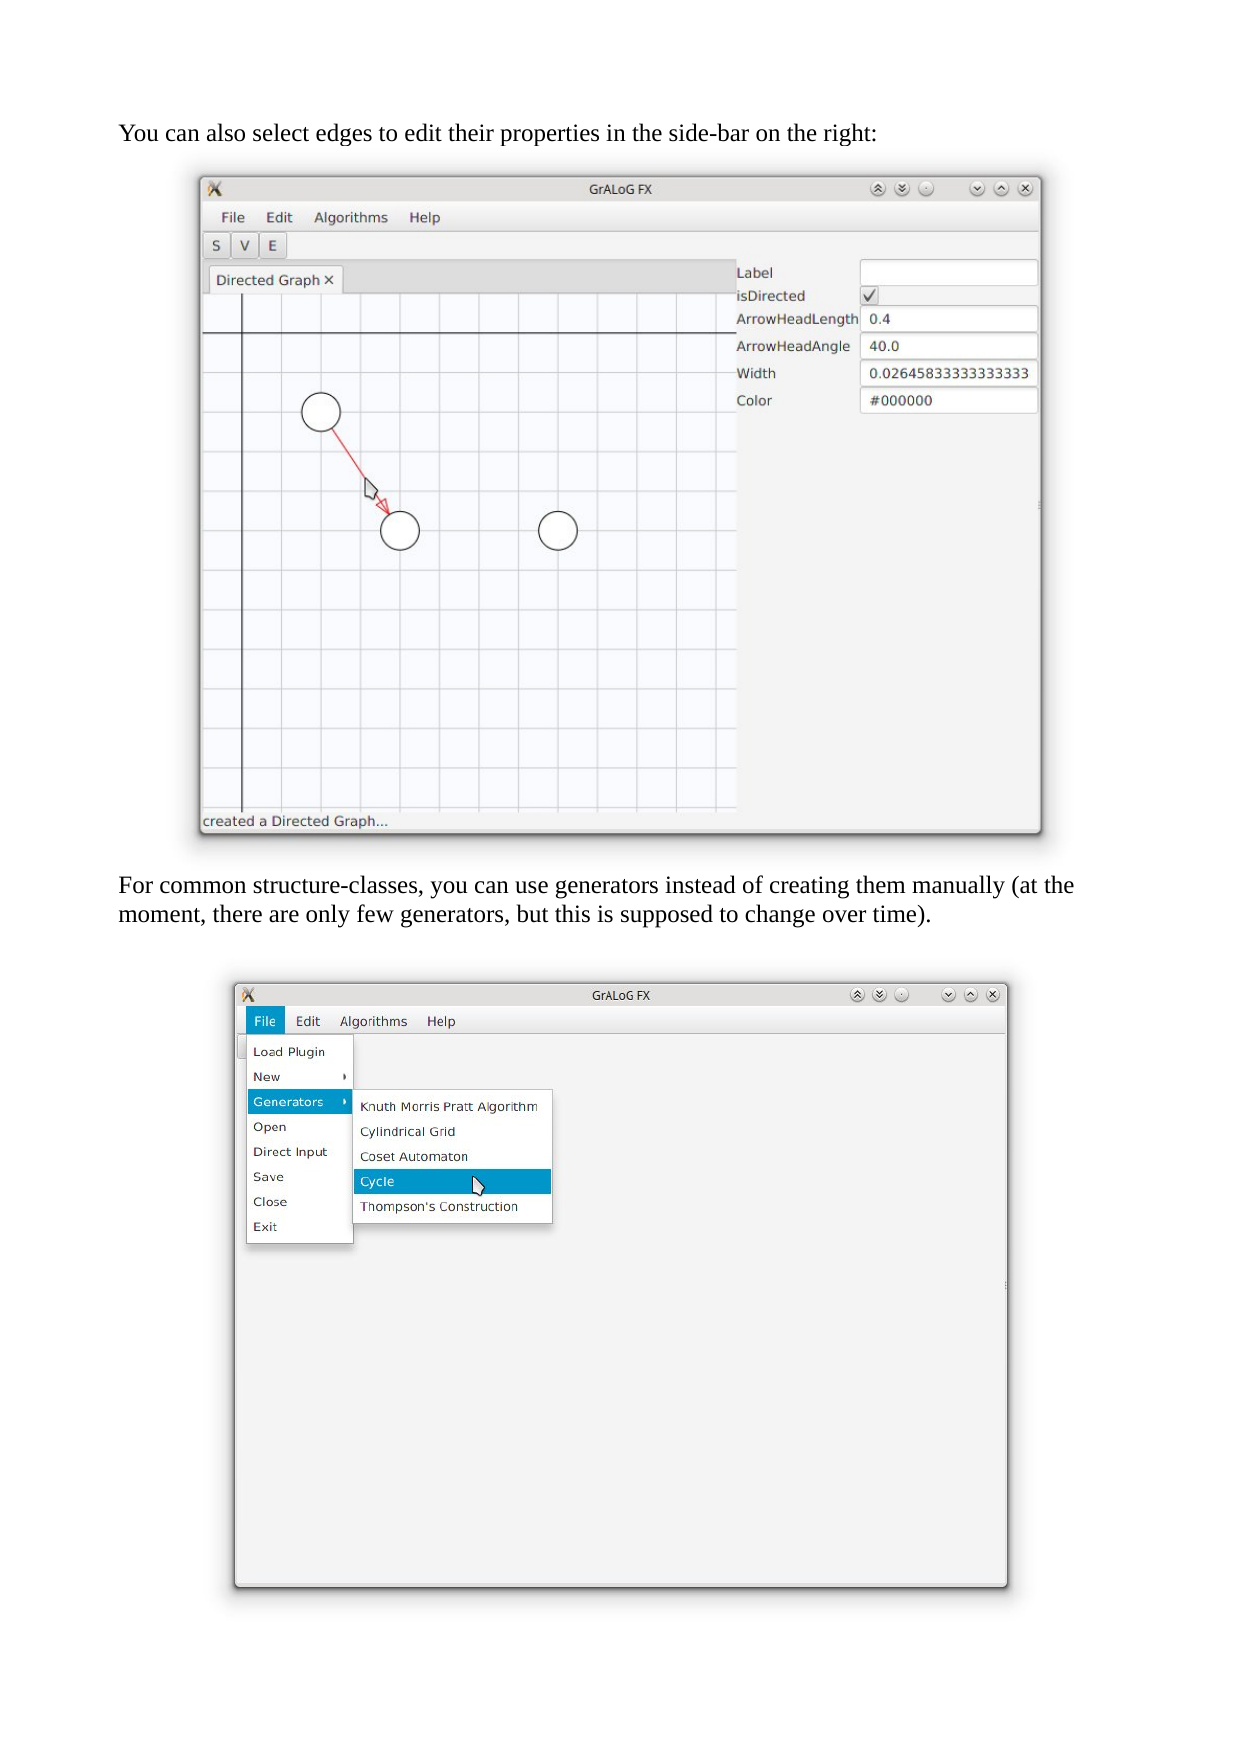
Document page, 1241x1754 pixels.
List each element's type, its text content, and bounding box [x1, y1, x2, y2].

picture [203, 956, 1037, 1622]
subtitle For common structure-classes, you can use generators instead of creating them manually (at the moment, there are only few generators, but this is supposed to change over time). [118, 147, 1122, 928]
subtitle You can also select edges to edit their properties in the side-bar on the right: [118, 118, 1122, 147]
picture [166, 146, 1074, 871]
